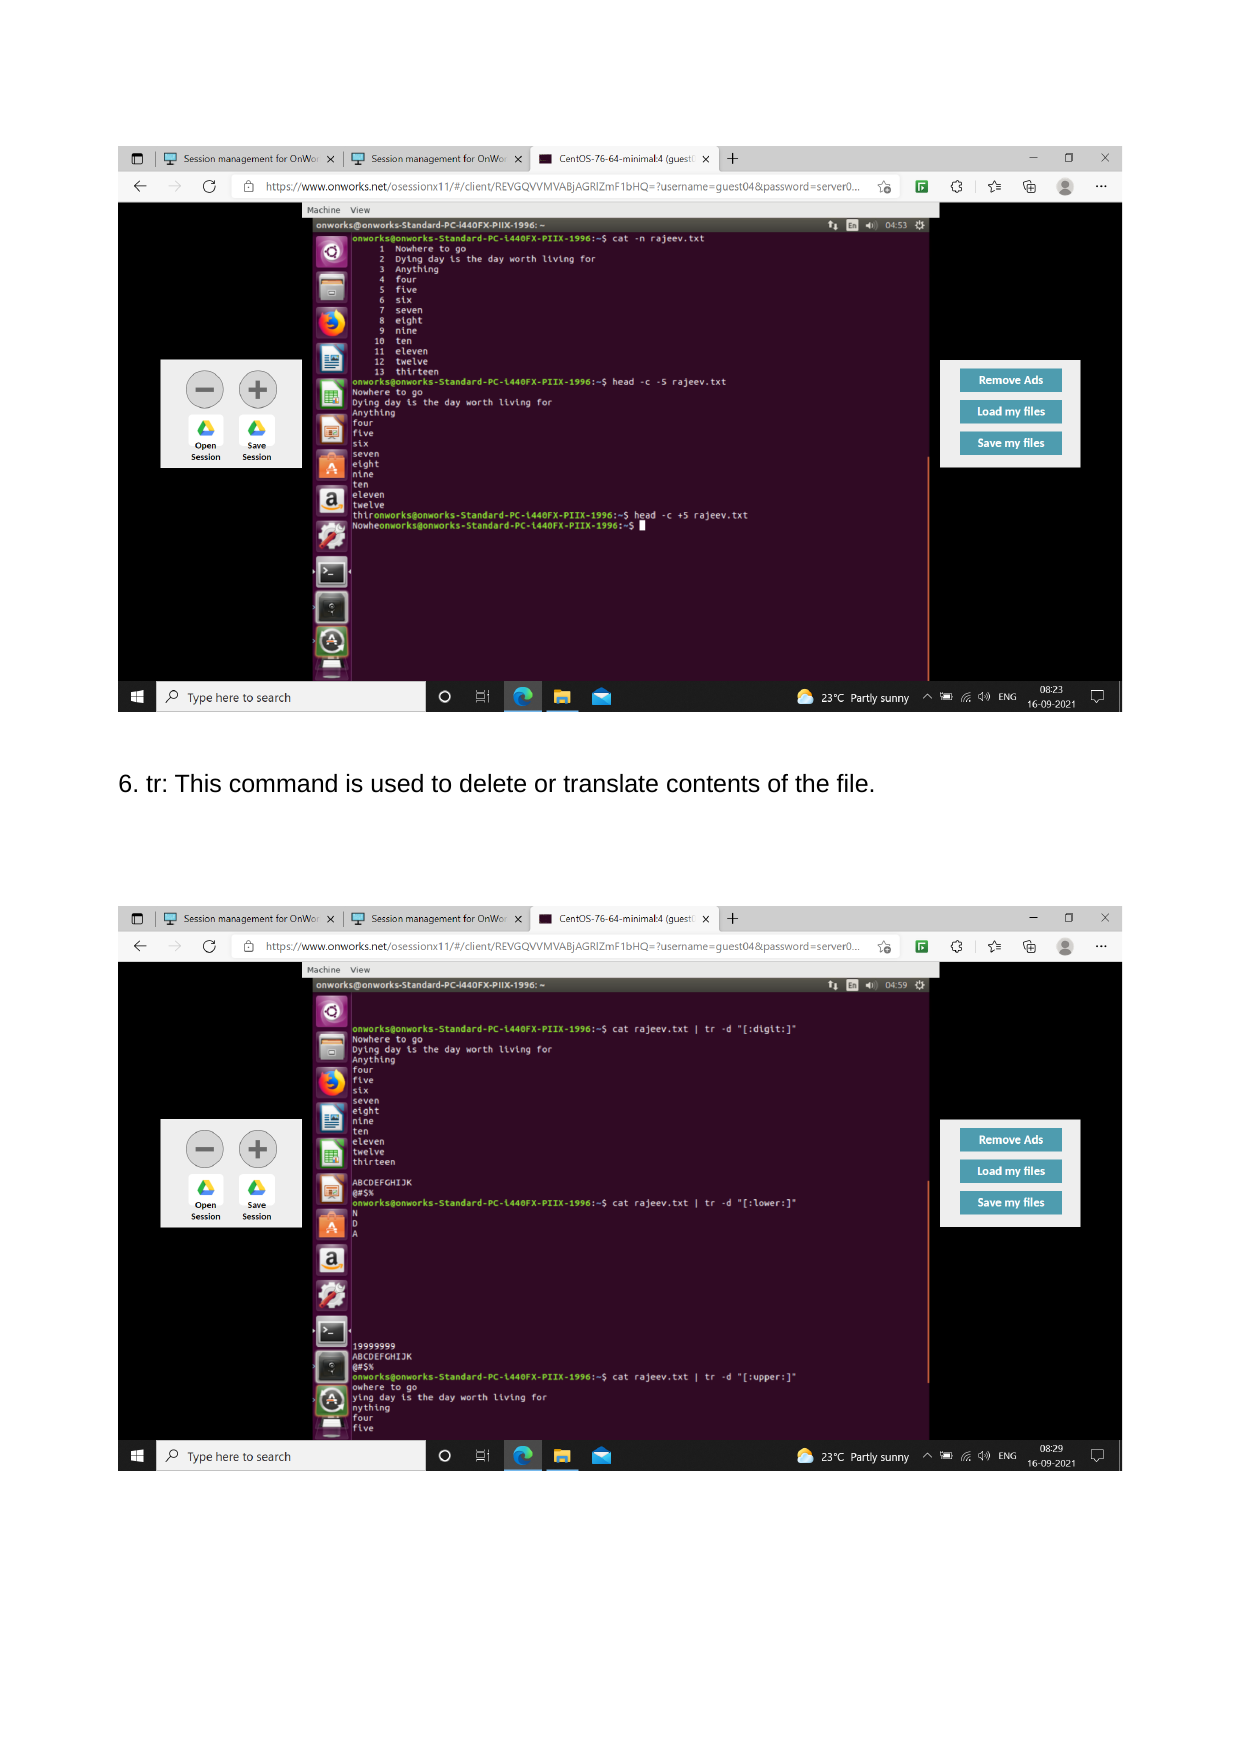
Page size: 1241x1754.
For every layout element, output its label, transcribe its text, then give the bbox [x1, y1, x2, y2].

picture [118, 906, 1123, 1471]
picture [118, 146, 1123, 712]
text 6. tr: This command is used to delete or translate contents of the file. [118, 769, 1122, 798]
